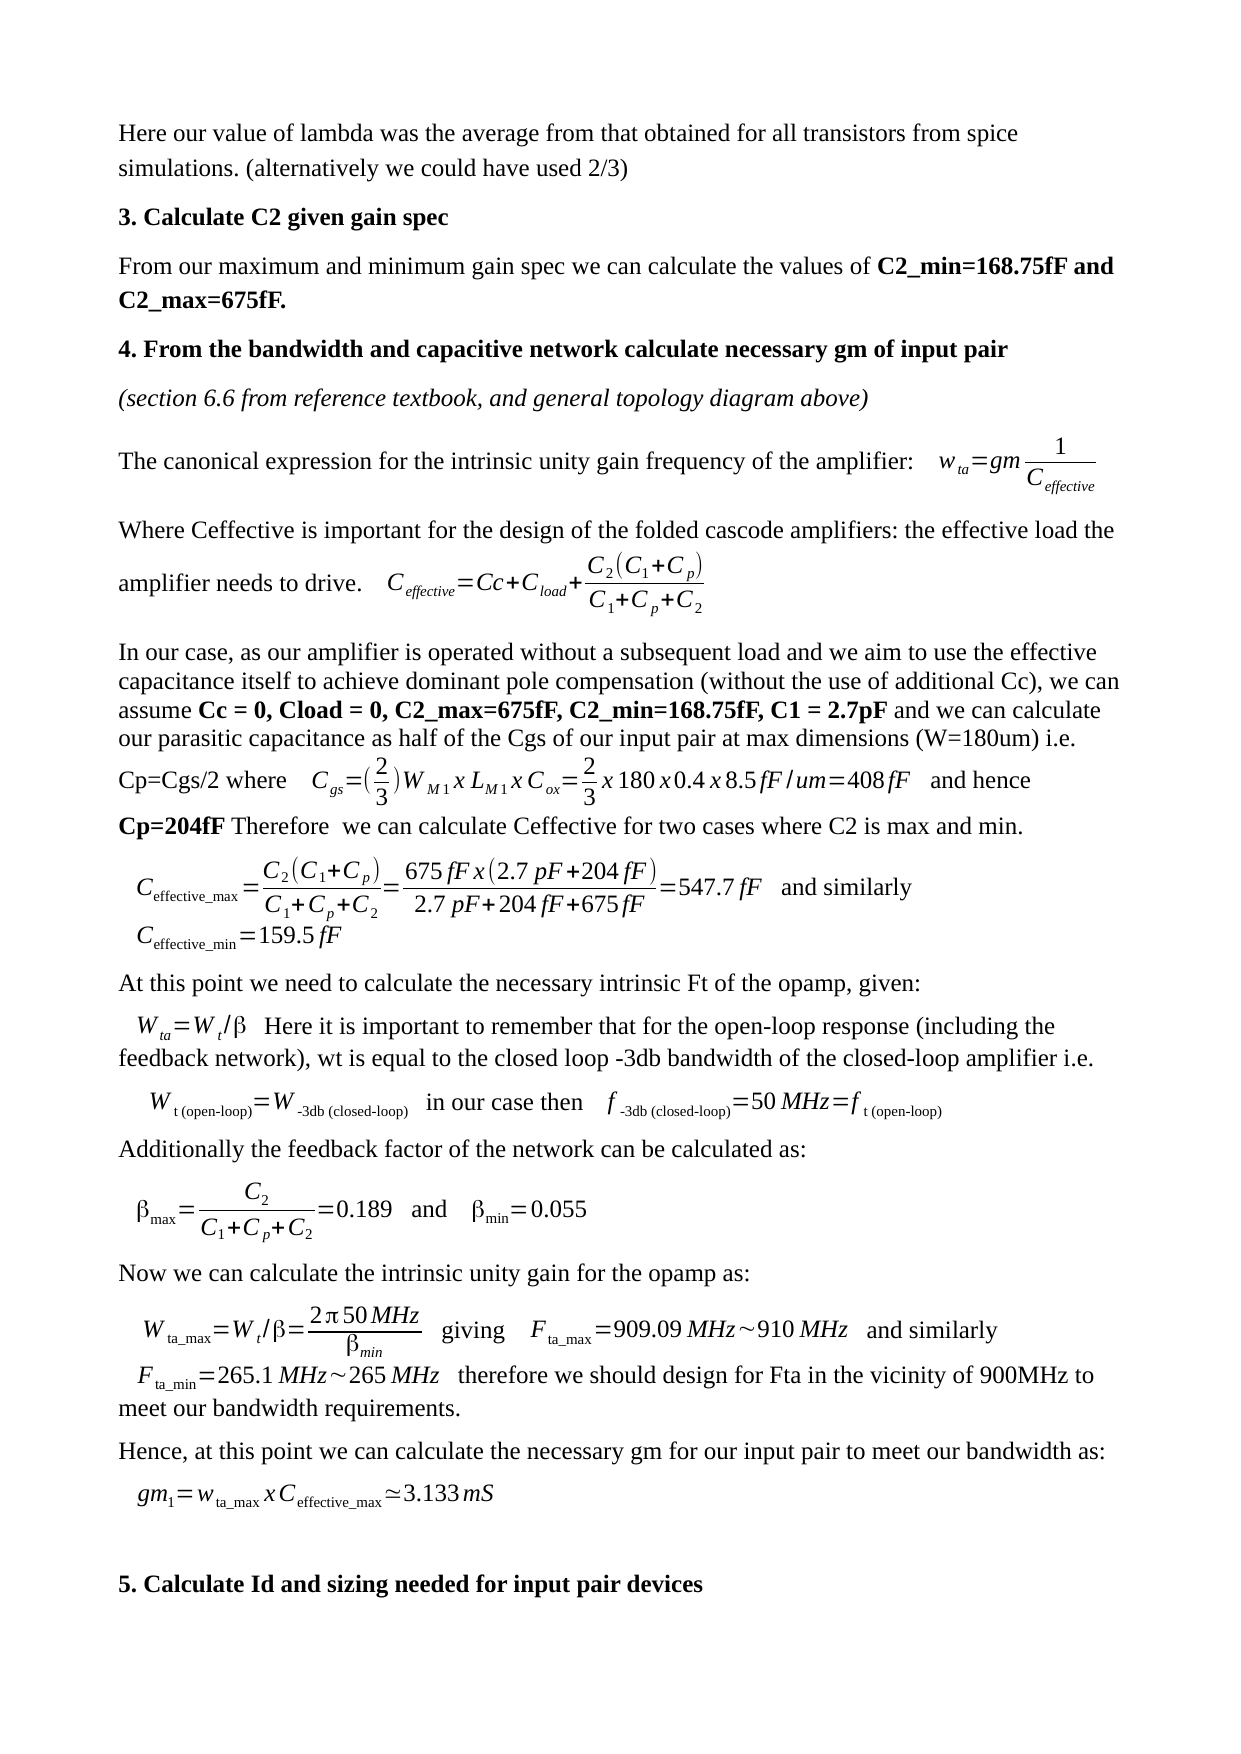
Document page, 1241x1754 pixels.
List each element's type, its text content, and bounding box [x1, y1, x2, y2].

text and similarly [118, 855, 1122, 953]
text giving and similarly therefore we should design for Fta in the vicinity of 900MHz to meet our bandwidth requirements. [118, 1302, 1122, 1422]
text From our maximum and minimum gain spec we can calculate the values of C2_min=168.75fF and C2_max=675fF. [118, 251, 1122, 314]
text Now we can calculate the intrinsic unity gain for the opamp as: [118, 1258, 1122, 1287]
text (section 6.6 from reference textbook, and general topology diagram above) [118, 383, 1122, 412]
text In our case, as our amplifier is operated without a subsequent load and we aim to use the effective capacitance itself to achieve dominant pole compensation (without the use of additional Cc), we can assume Cc = 0, Cload = 0, C2_max=675fF, C2_min=168.75fF, C1 = 2.7pF and we can calculate our parasitic capacitance as half of the Cgs of our input pair at max dimensions (W=180um) i.e. Cp=Cgs/2 where and hence Cp=204fF Therefore we can calculate Ceffective for two cases where C2 is max and min. [118, 637, 1122, 840]
text Hence, at this point we can calculate the necessary gm for our input pair to meet our bandwidth as: [118, 1436, 1122, 1465]
text The canonical expression for the intrinsic unity gain frequency of the amplifier: [118, 432, 1122, 495]
text 3. Calculate C2 given gain spec [118, 202, 1122, 230]
text Where Ceffective is important for the design of the folded cascode amplifiers: the effective load the amplifier needs to drive. [118, 516, 1122, 617]
text 4. From the bandwidth and capacitive network calculate necessary gm of input pair [118, 334, 1122, 363]
text in our case then [118, 1087, 1122, 1119]
text Here our value of lambda was the average from that obtained for all transistors from spice simulations. (alternatively we could have used 2/3) [118, 118, 1122, 181]
text At this point we need to calculate the necessary intrinsic Ft of the opamp, given: [118, 968, 1122, 996]
text and [118, 1177, 1122, 1244]
text 5. Calculate Id and sizing needed for input pair devices [118, 1569, 1122, 1598]
text Here it is important to remember that for the open-loop response (including the feedback network), wt is equal to the closed loop -3db bandwidth of the closed-loop amplifier i.e. [118, 1011, 1122, 1072]
text Additionally the feedback factor of the network can be calculated as: [118, 1134, 1122, 1163]
